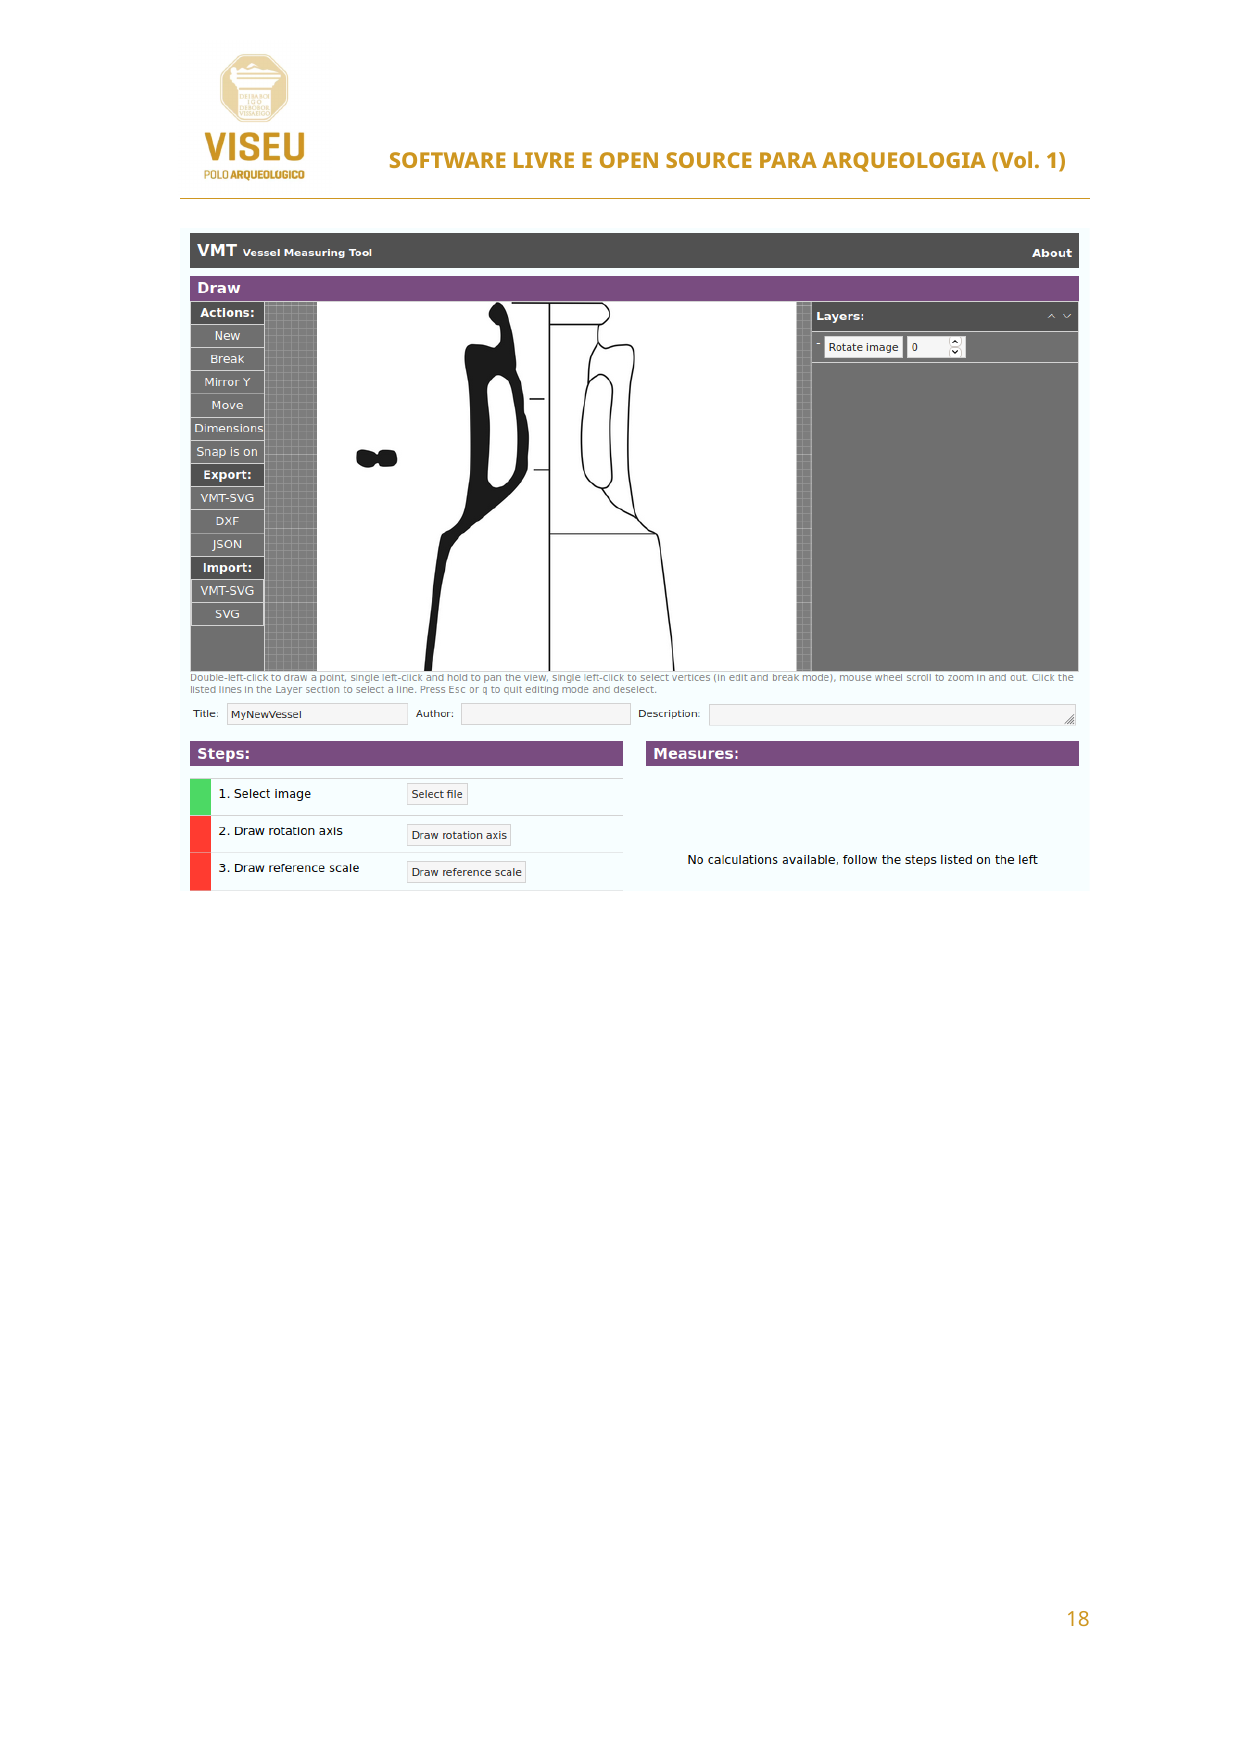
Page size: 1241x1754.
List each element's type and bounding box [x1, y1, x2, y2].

picture [180, 228, 1090, 891]
